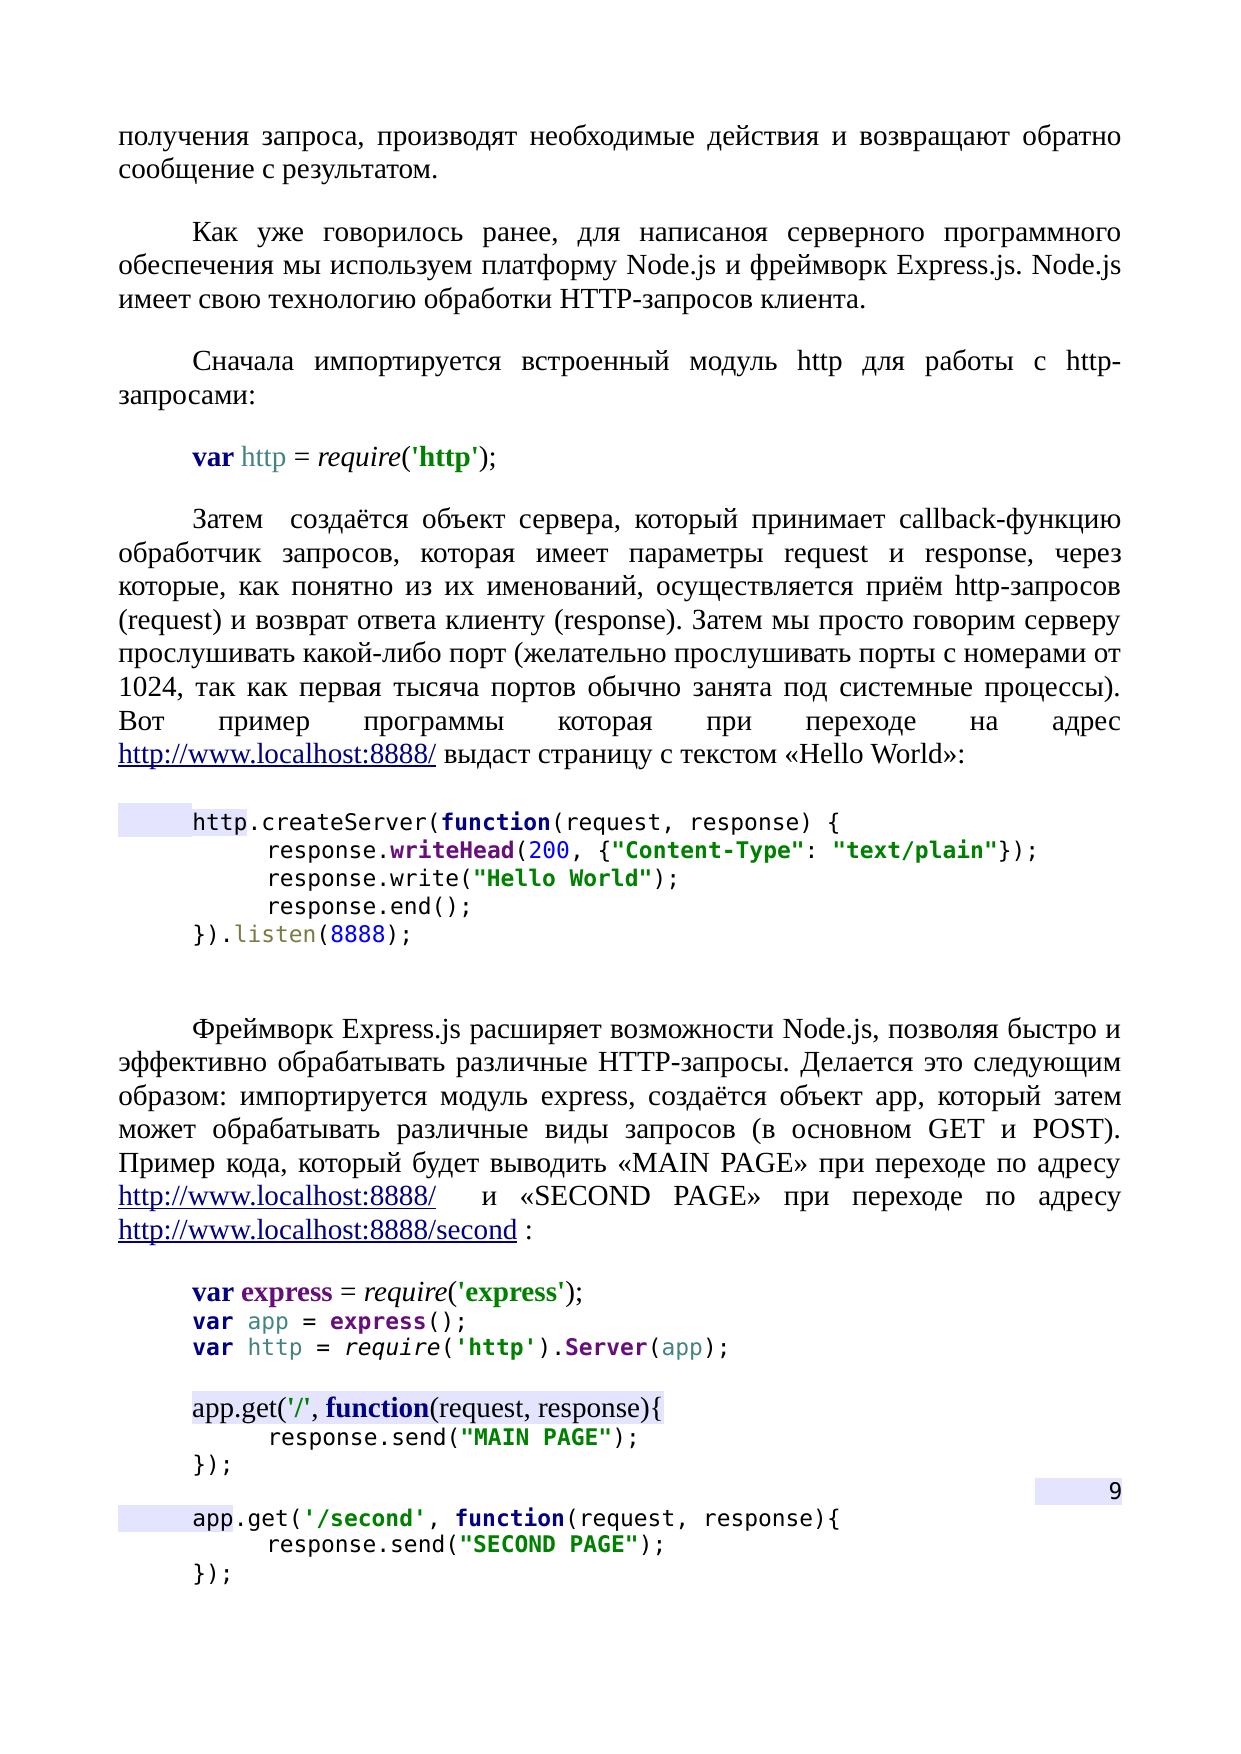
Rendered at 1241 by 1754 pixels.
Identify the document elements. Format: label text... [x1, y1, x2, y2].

text Сначала импортируется встроенный модуль http для работы с http-запросами: [118, 343, 1122, 410]
text получения запроса, производят необходимые действия и возвращают обратно сообщение с результатом. [118, 118, 1122, 185]
text response.writeHead(200, {"Content-Type": "text/plain"}); [118, 837, 1122, 865]
text }); [118, 1452, 1122, 1478]
text }).listen(8888); [118, 921, 1122, 948]
text Фреймворк Express.js расширяет возможности Node.js, позволяя быстро и эффективно обрабатывать различные HTTP-запросы. Делается это следующим образом: импортируется модуль express, создаётся объект app, который затем может обрабатывать различные виды запросов (в основном GET и POST). Пример кода, который будет выводить «MAIN PAGE» при переходе по адресу http://www.localhost:8888/ и «SECOND PAGE» при переходе по адресу http://www.localhost:8888/second : [118, 1011, 1122, 1246]
text response.end(); [118, 893, 1122, 921]
text var http = require('http').Server(app); [118, 1334, 1122, 1361]
text var http = require('http'); [118, 439, 1122, 473]
text response.send("MAIN PAGE"); [118, 1424, 1122, 1452]
text app.get('/second', function(request, response){ [118, 1505, 1122, 1532]
text var app = express(); [118, 1308, 1122, 1334]
text app.get('/', function(request, response){ [118, 1391, 1122, 1424]
text Как уже говорилось ранее, для написаноя серверного программного обеспечения мы используем платформу Node.js и фреймворк Express.js. Node.js имеет свою технологию обработки HTTP-запросов клиента. [118, 214, 1122, 314]
text http.createServer(function(request, response) { [118, 803, 1122, 837]
text Затем создаётся объект сервера, который принимает callback-функцию обработчик запросов, которая имеет параметры request и response, через которые, как понятно из их именований, осуществляется приём http-запросов (request) и возврат ответа клиенту (response). Затем мы просто говорим серверу прослушивать какой-либо порт (желательно прослушивать порты с номерами от 1024, так как первая тысяча портов обычно занята под системные процессы). Вот пример программы которая при переходе на адрес http://www.localhost:8888/ выдаст страницу с текстом «Hello World»: [118, 501, 1122, 770]
text var express = require('express'); [118, 1274, 1122, 1308]
text response.send("SECOND PAGE"); [118, 1532, 1122, 1560]
text }); [118, 1560, 1122, 1586]
text 9 [118, 1478, 1122, 1505]
text response.write("Hello World"); [118, 865, 1122, 893]
